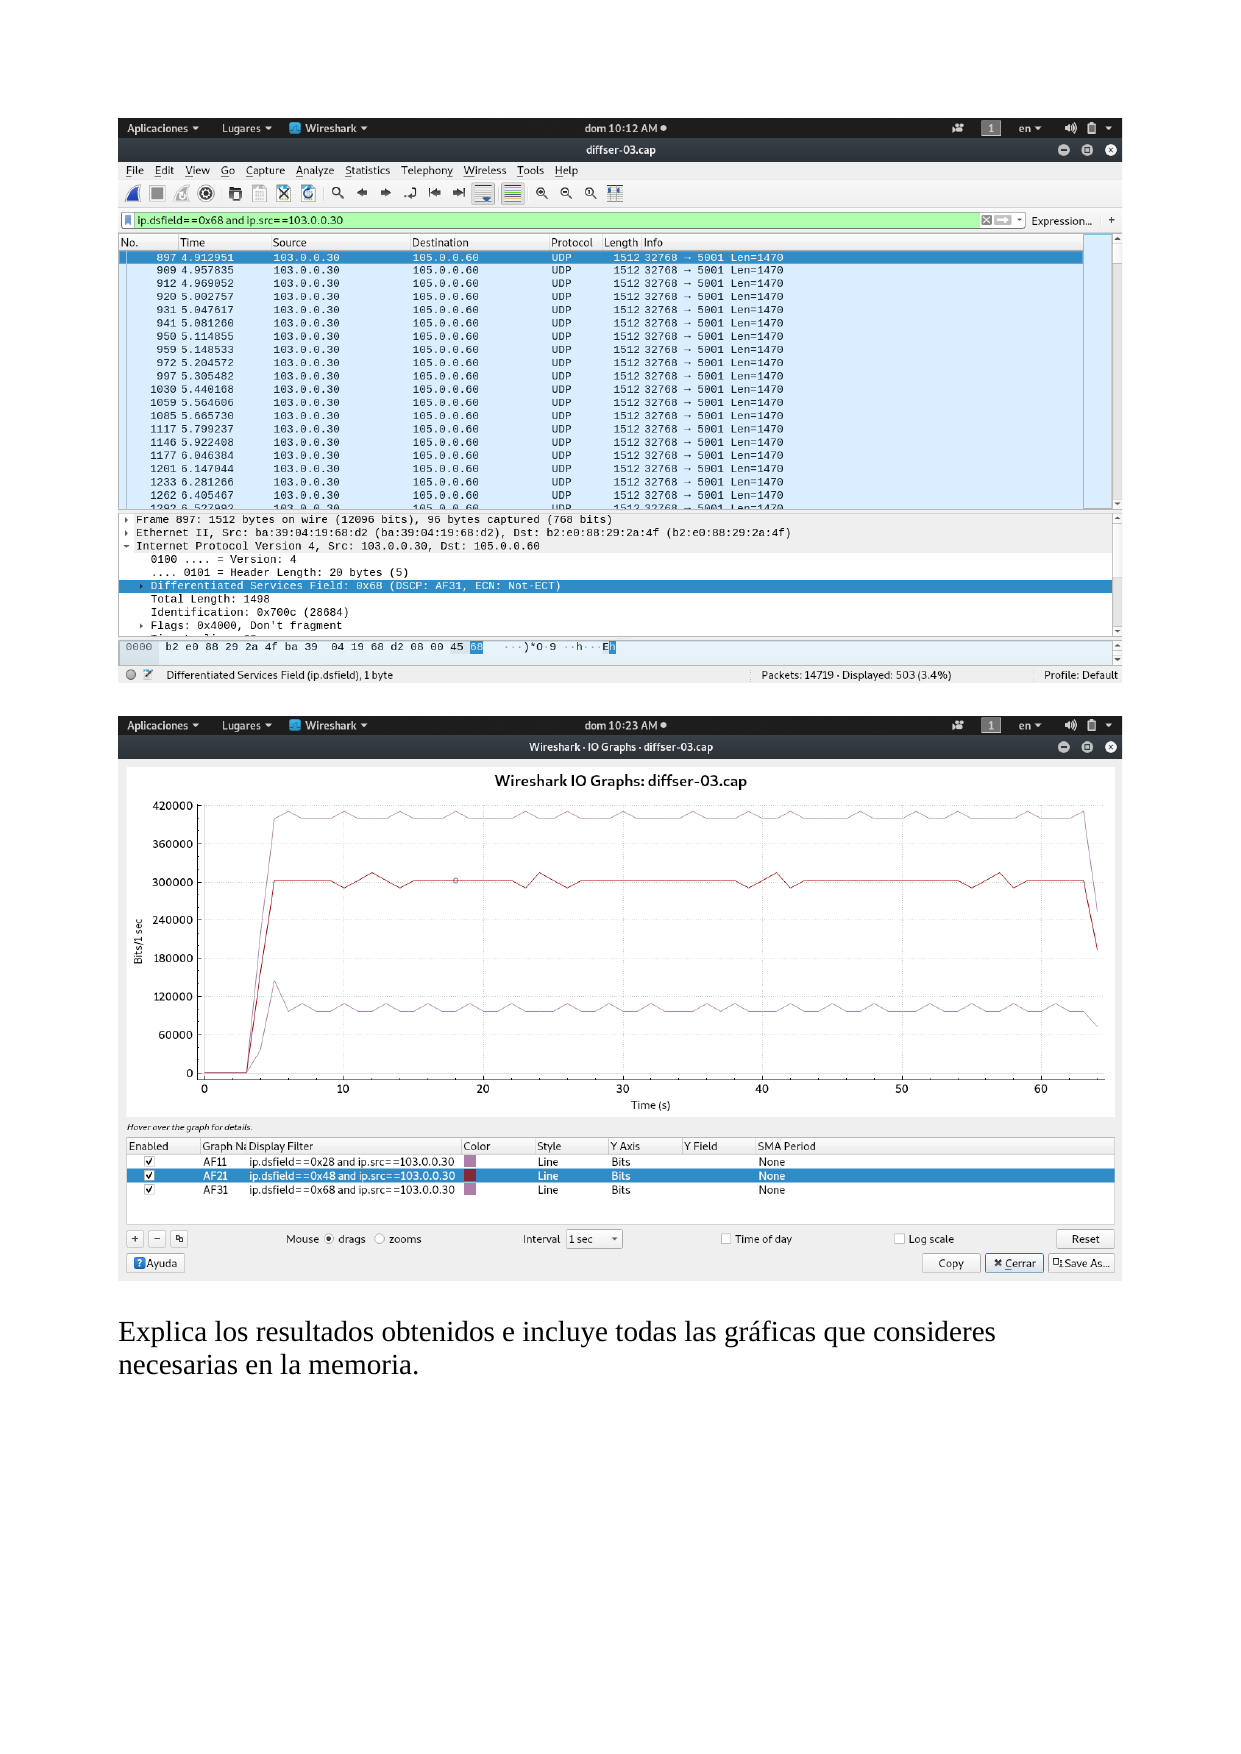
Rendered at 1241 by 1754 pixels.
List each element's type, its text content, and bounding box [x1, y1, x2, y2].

text Explica los resultados obtenidos e incluye todas las gráficas que consideres necesarias en la memoria. [118, 1314, 1122, 1381]
picture [118, 716, 1123, 1281]
picture [118, 118, 1123, 683]
